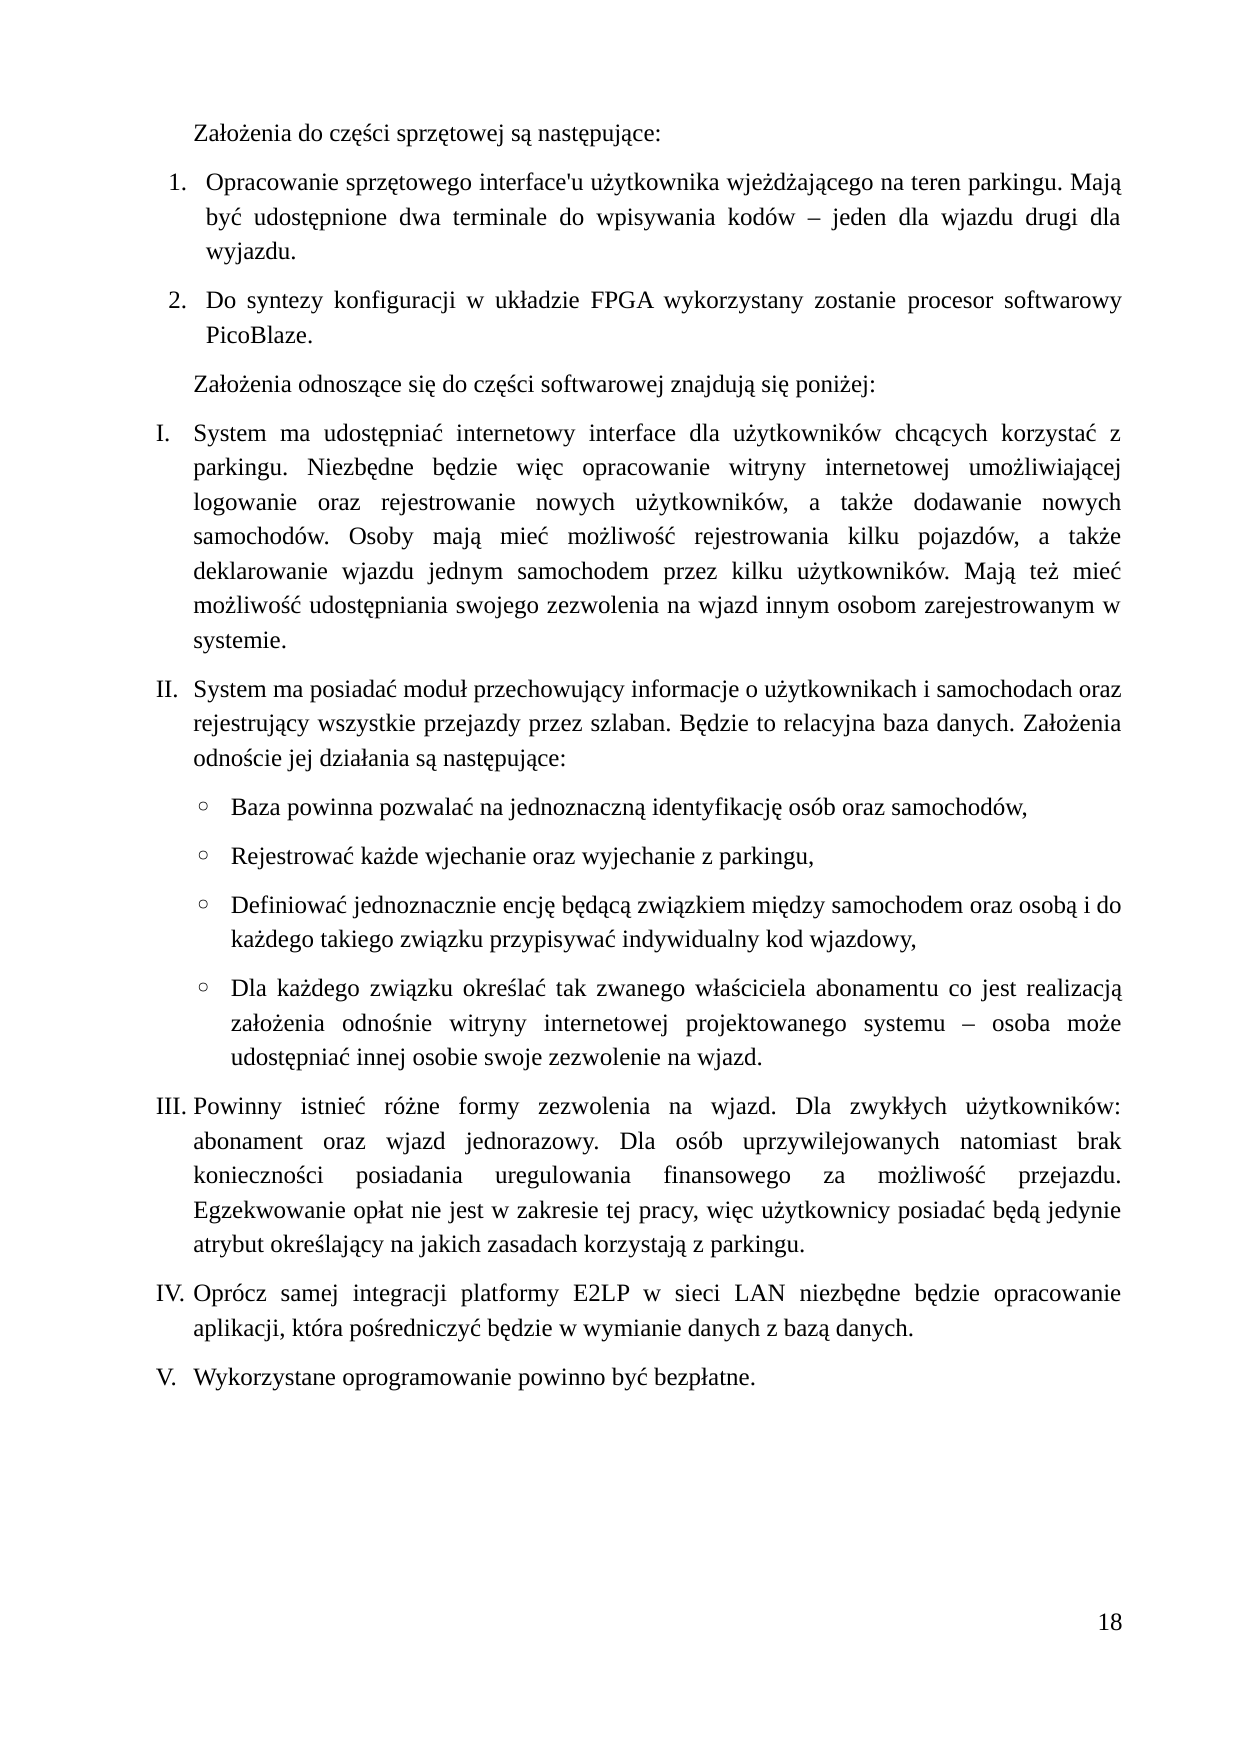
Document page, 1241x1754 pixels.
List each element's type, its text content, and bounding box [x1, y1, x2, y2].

list Dla każdego związku określać tak zwanego właściciela abonamentu co jest realizacją założenia odnośnie witryny internetowej projektowanego systemu – osoba może udostępniać innej osobie swoje zezwolenie na wjazd. [193, 973, 1122, 1071]
text Założenia do części sprzętowej są następujące: [118, 118, 1122, 147]
list Oprócz samej integracji platformy E2LP w sieci LAN niezbędne będzie opracowanie aplikacji, która pośredniczyć będzie w wymianie danych z bazą danych. [156, 1278, 1122, 1342]
list Definiować jednoznacznie encję będącą związkiem między samochodem oraz osobą i do każdego takiego związku przypisywać indywidualny kod wjazdowy, [193, 890, 1122, 953]
list Baza powinna pozwalać na jednoznaczną identyfikację osób oraz samochodów, [193, 792, 1122, 821]
list Do syntezy konfiguracji w układzie FPGA wykorzystany zostanie procesor softwarowy PicoBlaze. [168, 285, 1122, 348]
list Powinny istnieć różne formy zezwolenia na wjazd. Dla zwykłych użytkowników: abonament oraz wjazd jednorazowy. Dla osób uprzywilejowanych natomiast brak konieczności posiadania uregulowania finansowego za możliwość przejazdu. Egzekwowanie opłat nie jest w zakresie tej pracy, więc użytkownicy posiadać będą jedynie atrybut określający na jakich zasadach korzystają z parkingu. [156, 1091, 1122, 1258]
list Wykorzystane oprogramowanie powinno być bezpłatne. [156, 1362, 1122, 1391]
list Rejestrować każde wjechanie oraz wyjechanie z parkingu, [193, 841, 1122, 869]
list System ma posiadać moduł przechowujący informacje o użytkownikach i samochodach oraz rejestrujący wszystkie przejazdy przez szlaban. Będzie to relacyjna baza danych. Założenia odnoście jej działania są następujące: [156, 674, 1122, 771]
list Opracowanie sprzętowego interface'u użytkownika wjeżdżającego na teren parkingu. Mają być udostępnione dwa terminale do wpisywania kodów – jeden dla wjazdu drugi dla wyjazdu. [168, 167, 1122, 265]
text Założenia odnoszące się do części softwarowej znajdują się poniżej: [118, 369, 1122, 397]
list System ma udostępniać internetowy interface dla użytkowników chcących korzystać z parkingu. Niezbędne będzie więc opracowanie witryny internetowej umożliwiającej logowanie oraz rejestrowanie nowych użytkowników, a także dodawanie nowych samochodów. Osoby mają mieć możliwość rejestrowania kilku pojazdów, a także deklarowanie wjazdu jednym samochodem przez kilku użytkowników. Mają też mieć możliwość udostępniania swojego zezwolenia na wjazd innym osobom zarejestrowanym w systemie. [156, 418, 1122, 653]
